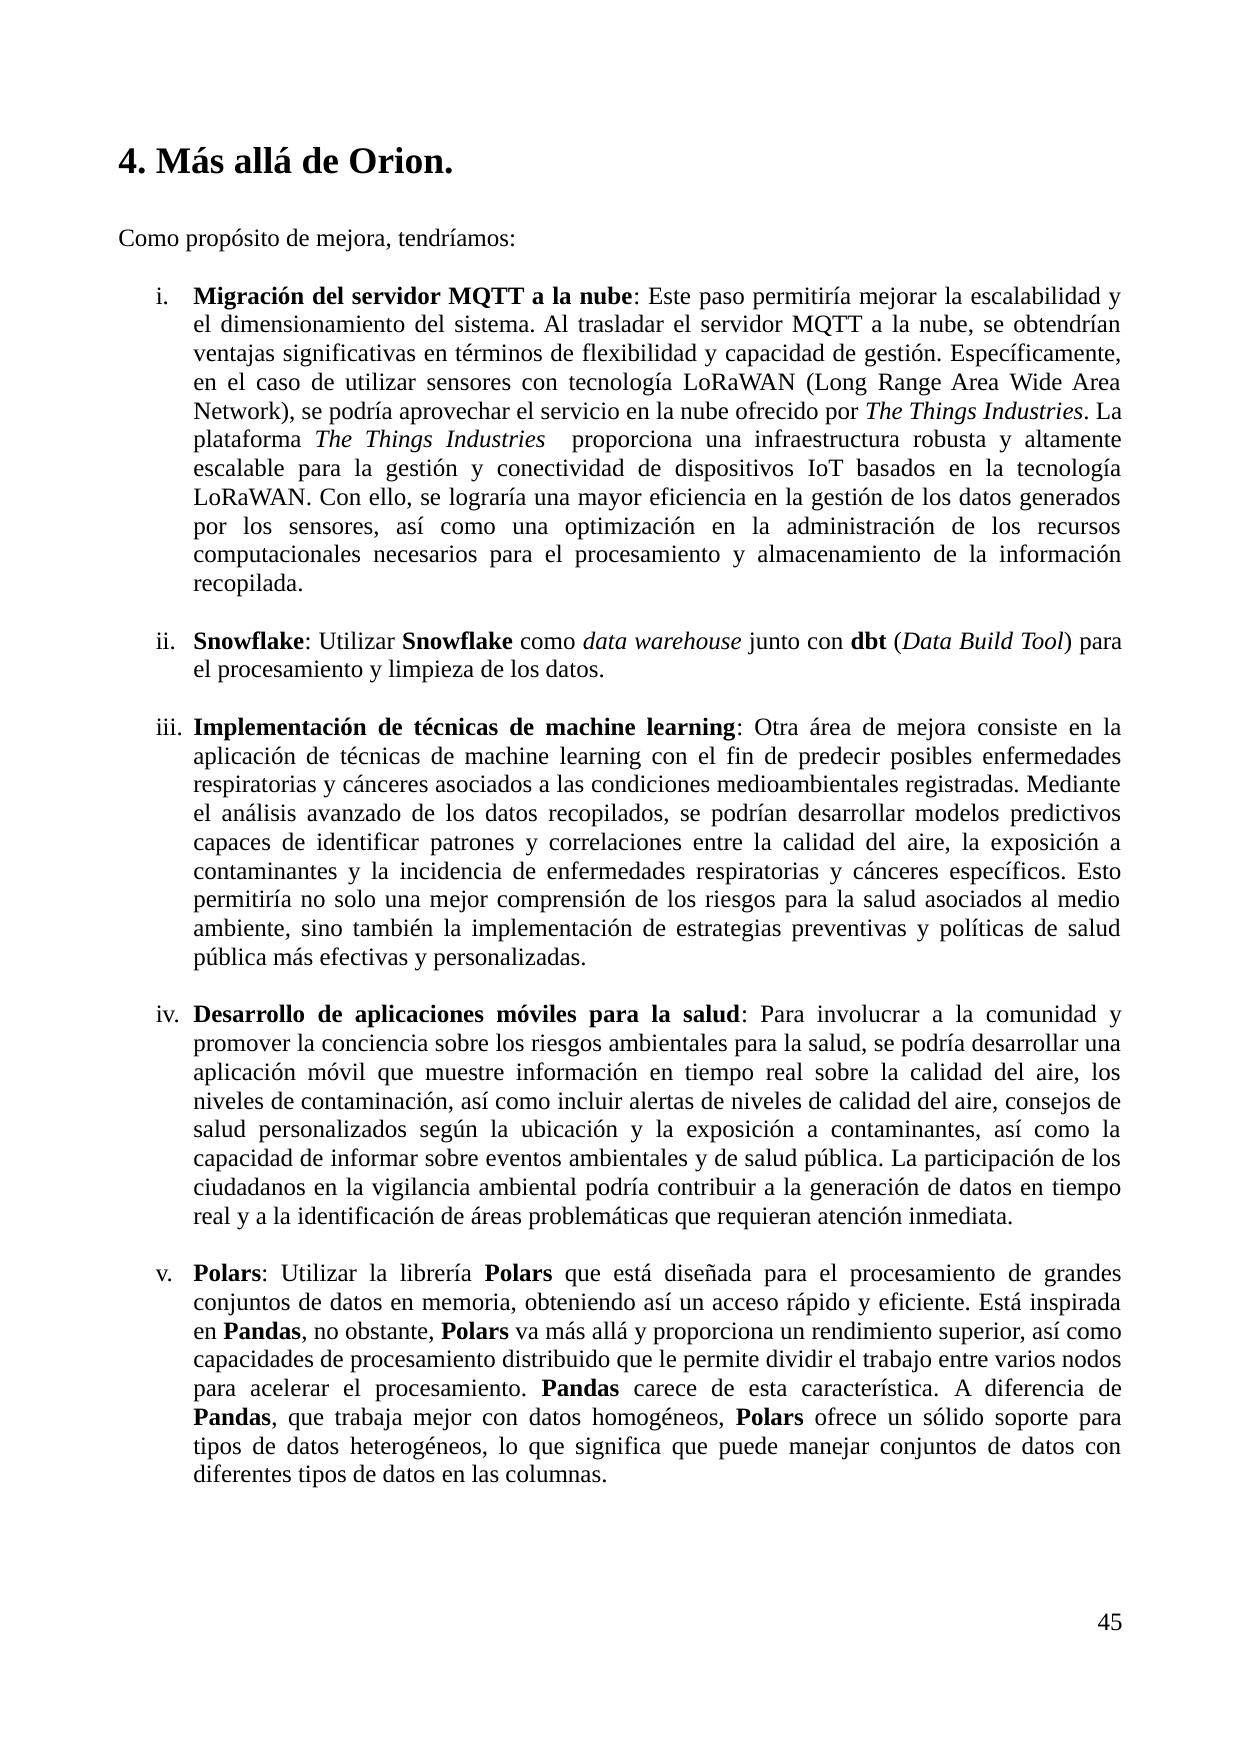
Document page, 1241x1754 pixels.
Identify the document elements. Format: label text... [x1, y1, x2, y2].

subtitle 4. Más allá de Orion. [118, 139, 1122, 182]
text Como propósito de mejora, tendríamos: [118, 223, 1122, 252]
list Migración del servidor MQTT a la nube: Este paso permitiría mejorar la escalabilidad y el dimensionamiento del sistema. Al trasladar el servidor MQTT a la nube, se obtendrían ventajas significativas en términos de flexibilidad y capacidad de gestión. Específicamente, en el caso de utilizar sensores con tecnología LoRaWAN (Long Range Area Wide Area Network), se podría aprovechar el servicio en la nube ofrecido por The Things Industries. La plataforma The Things Industries proporciona una infraestructura robusta y altamente escalable para la gestión y conectividad de dispositivos IoT basados en la tecnología LoRaWAN. Con ello, se lograría una mayor eficiencia en la gestión de los datos generados por los sensores, así como una optimización en la administración de los recursos computacionales necesarios para el procesamiento y almacenamiento de la información recopilada. [156, 281, 1122, 597]
list Polars: Utilizar la librería Polars que está diseñada para el procesamiento de grandes conjuntos de datos en memoria, obteniendo así un acceso rápido y eficiente. Está inspirada en Pandas, no obstante, Polars va más allá y proporciona un rendimiento superior, así como capacidades de procesamiento distribuido que le permite dividir el trabajo entre varios nodos para acelerar el procesamiento. Pandas carece de esta característica. A diferencia de Pandas, que trabaja mejor con datos homogéneos, Polars ofrece un sólido soporte para tipos de datos heterogéneos, lo que significa que puede manejar conjuntos de datos con diferentes tipos de datos en las columnas. [156, 1258, 1122, 1488]
list Implementación de técnicas de machine learning: Otra área de mejora consiste en la aplicación de técnicas de machine learning con el fin de predecir posibles enfermedades respiratorias y cánceres asociados a las condiciones medioambientales registradas. Mediante el análisis avanzado de los datos recopilados, se podrían desarrollar modelos predictivos capaces de identificar patrones y correlaciones entre la calidad del aire, la exposición a contaminantes y la incidencia de enfermedades respiratorias y cánceres específicos. Esto permitiría no solo una mejor comprensión de los riesgos para la salud asociados al medio ambiente, sino también la implementación de estrategias preventivas y políticas de salud pública más efectivas y personalizadas. [156, 712, 1122, 971]
list Snowflake: Utilizar Snowflake como data warehouse junto con dbt (Data Build Tool) para el procesamiento y limpieza de los datos. [156, 626, 1122, 683]
list Desarrollo de aplicaciones móviles para la salud: Para involucrar a la comunidad y promover la conciencia sobre los riesgos ambientales para la salud, se podría desarrollar una aplicación móvil que muestre información en tiempo real sobre la calidad del aire, los niveles de contaminación, así como incluir alertas de niveles de calidad del aire, consejos de salud personalizados según la ubicación y la exposición a contaminantes, así como la capacidad de informar sobre eventos ambientales y de salud pública. La participación de los ciudadanos en la vigilancia ambiental podría contribuir a la generación de datos en tiempo real y a la identificación de áreas problemáticas que requieran atención inmediata. [156, 999, 1122, 1229]
